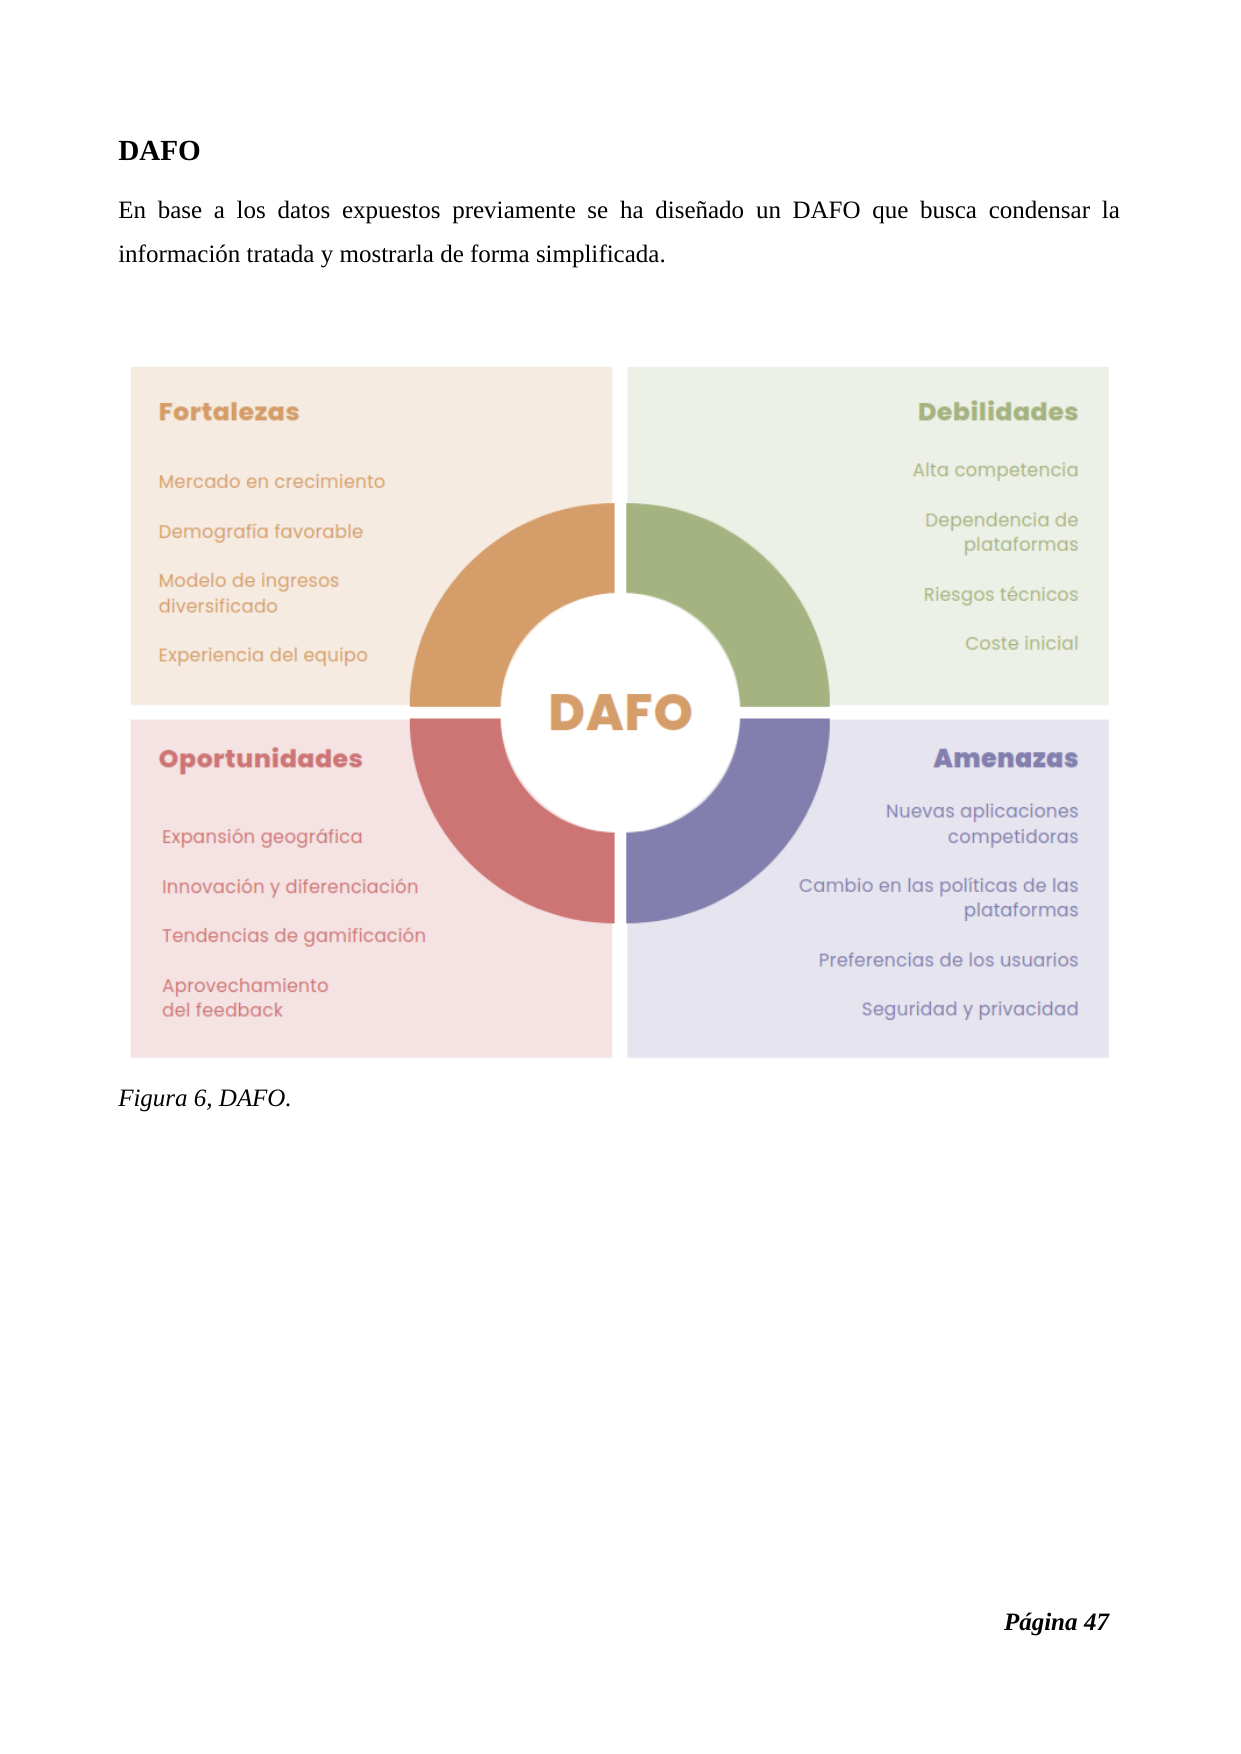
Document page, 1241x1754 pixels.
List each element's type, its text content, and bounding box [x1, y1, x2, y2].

text En base a los datos expuestos previamente se ha diseñado un DAFO que busca condensar la información tratada y mostrarla de forma simplificada. [118, 196, 1122, 267]
text Figura 6, DAFO. [118, 1069, 1122, 1112]
subtitle DAFO [118, 133, 1122, 166]
picture [118, 354, 1123, 1069]
